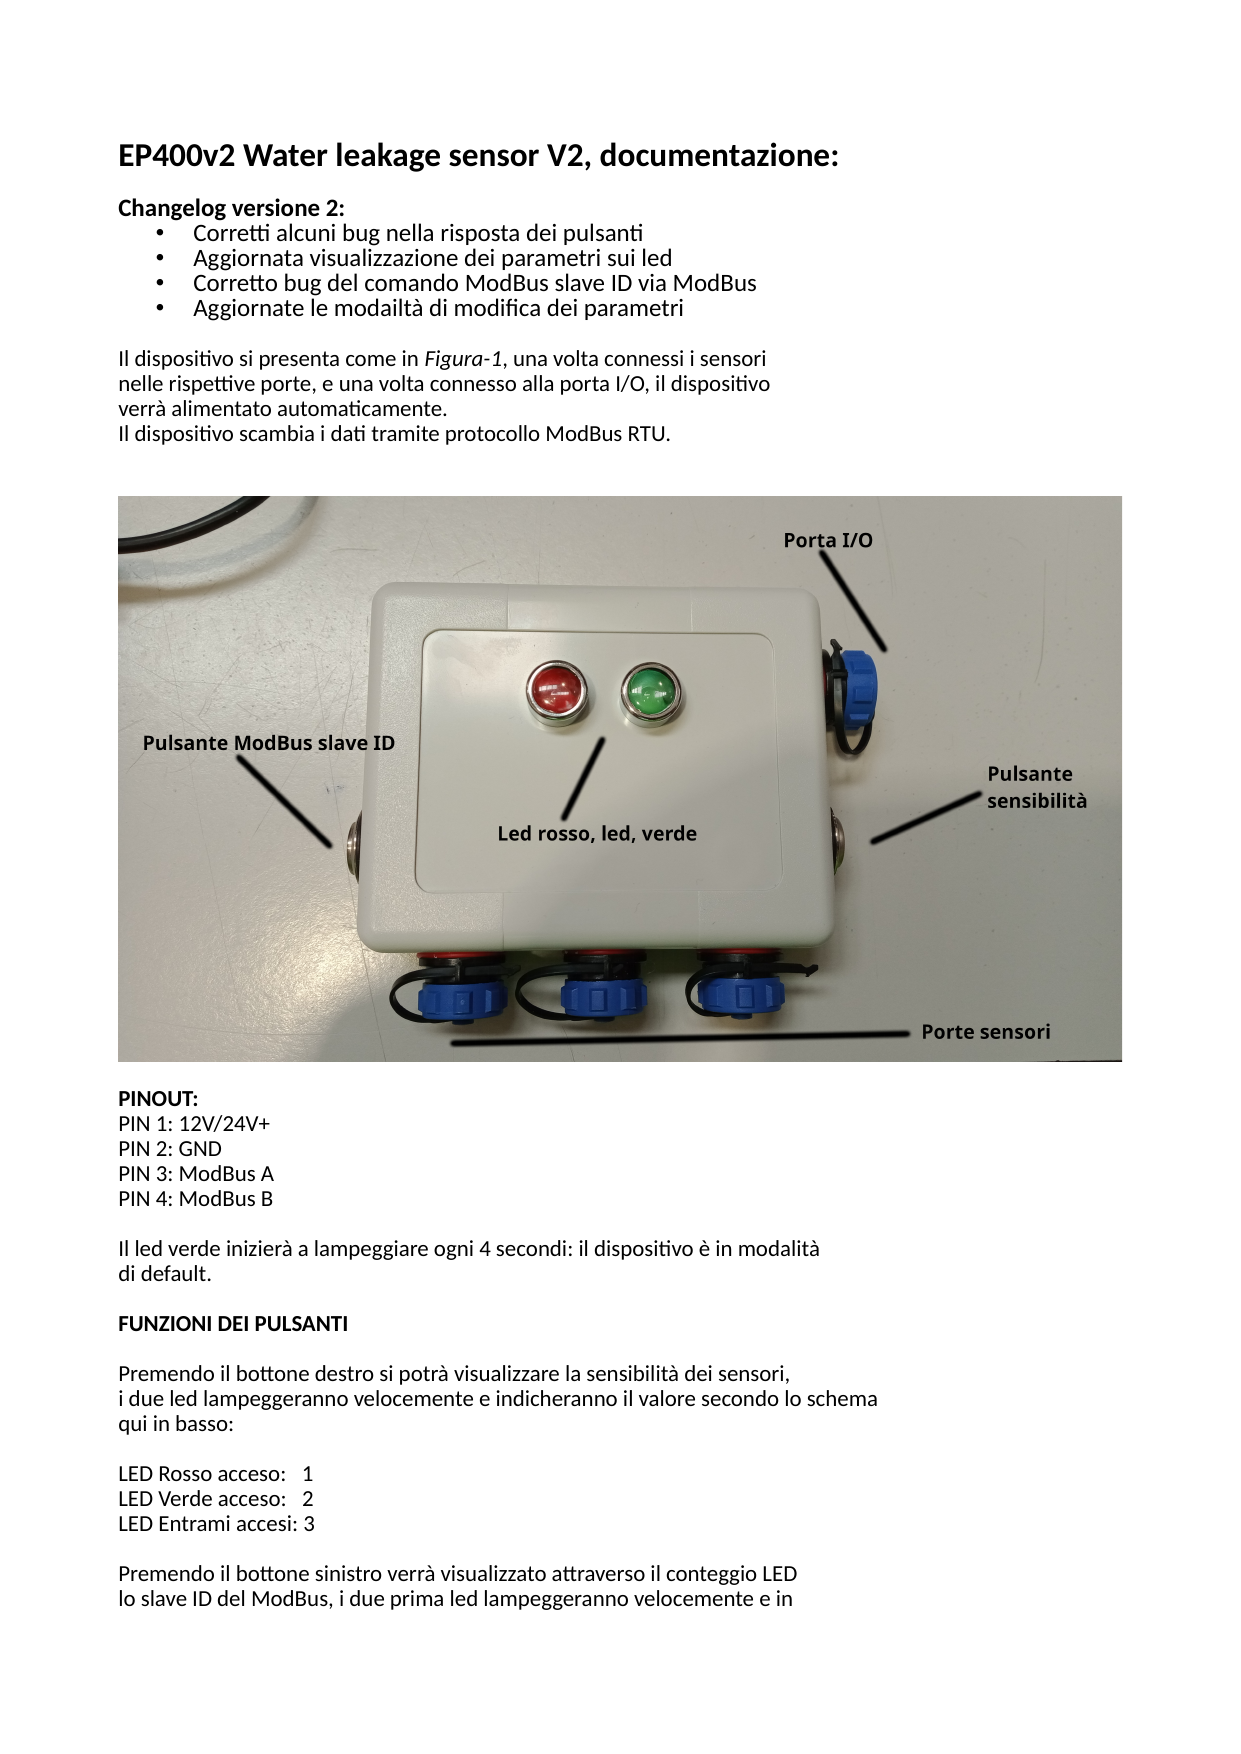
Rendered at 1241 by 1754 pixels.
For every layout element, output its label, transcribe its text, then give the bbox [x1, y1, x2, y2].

text Changelog versione 2: [118, 197, 1122, 222]
text di default. [118, 1262, 1122, 1287]
text lo slave ID del ModBus, i due prima led lampeggeranno velocemente e in [118, 1587, 1122, 1612]
text Il led verde inizierà a lampeggiare ogni 4 secondi: il dispositivo è in modalità [118, 1237, 1122, 1262]
text qui in basso: [118, 1412, 1122, 1437]
text PIN 2: GND [118, 1137, 1122, 1162]
text Premendo il bottone sinistro verrà visualizzato attraverso il conteggio LED [118, 1562, 1122, 1587]
text PINOUT: [118, 1087, 1122, 1112]
text verrà alimentato automaticamente. [118, 397, 1122, 422]
picture [118, 496, 1123, 1062]
text Il dispositivo scambia i dati tramite protocollo ModBus RTU. [118, 422, 1122, 447]
text PIN 1: 12V/24V+ [118, 1112, 1122, 1137]
text Premendo il bottone destro si potrà visualizzare la sensibilità dei sensori, [118, 1362, 1122, 1387]
list Corretto bug del comando ModBus slave ID via ModBus [156, 272, 1122, 297]
text FUNZIONI DEI PULSANTI [118, 1312, 1122, 1337]
list Aggiornata visualizzazione dei parametri sui led [156, 247, 1122, 272]
text i due led lampeggeranno velocemente e indicheranno il valore secondo lo schema [118, 1387, 1122, 1412]
text PIN 3: ModBus A [118, 1162, 1122, 1187]
text Il dispositivo si presenta come in Figura-1, una volta connessi i sensori [118, 347, 1122, 372]
text LED Rosso acceso: 1 [118, 1462, 1122, 1487]
text LED Entrami accesi: 3 [118, 1512, 1122, 1537]
list Aggiornate le modailtà di modifica dei parametri [156, 297, 1122, 322]
text PIN 4: ModBus B [118, 1187, 1122, 1212]
text LED Verde acceso: 2 [118, 1487, 1122, 1512]
list Corretti alcuni bug nella risposta dei pulsanti [156, 222, 1122, 247]
text EP400v2 Water leakage sensor V2, documentazione: [118, 147, 1122, 172]
text nelle rispettive porte, e una volta connesso alla porta I/O, il dispositivo [118, 372, 1122, 397]
